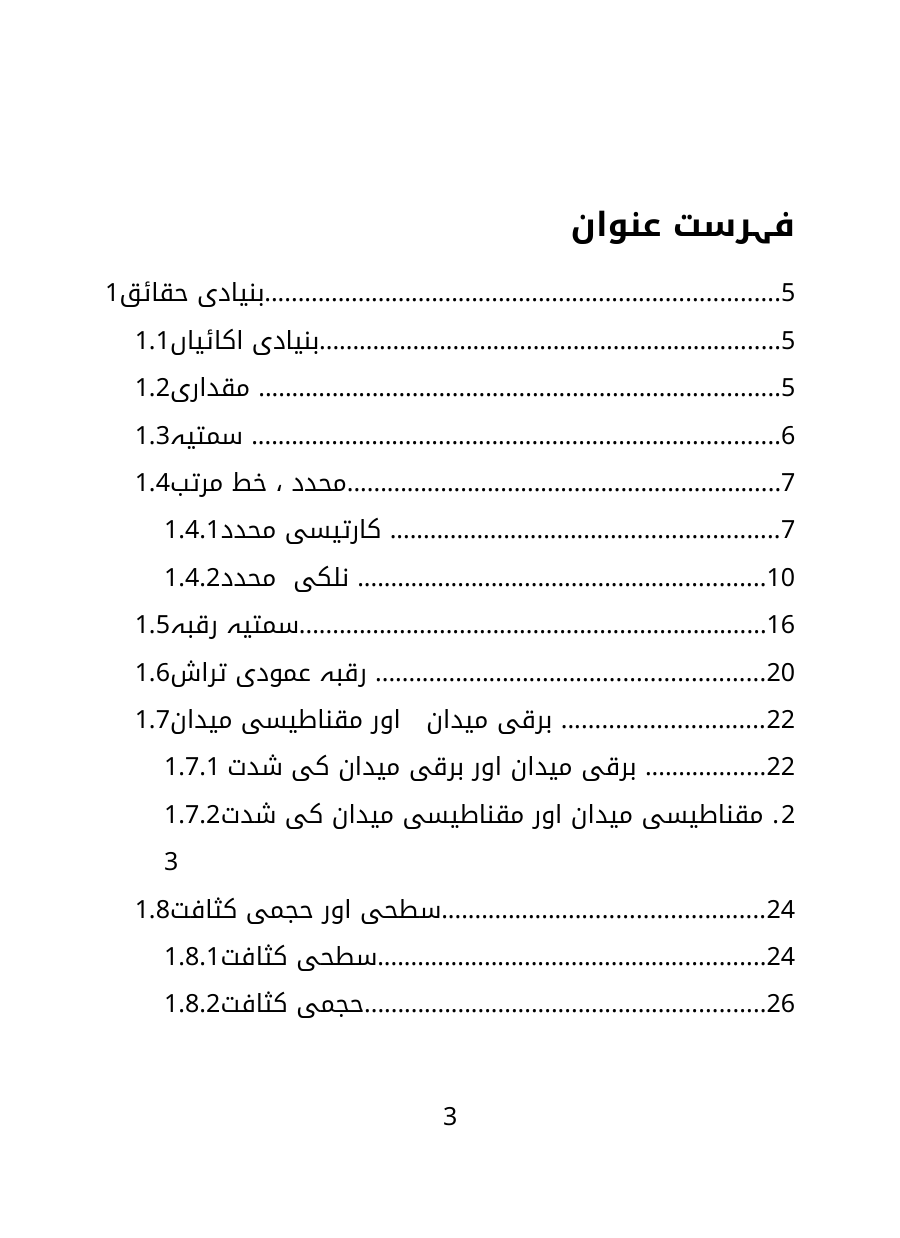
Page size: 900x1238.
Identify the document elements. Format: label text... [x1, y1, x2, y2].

text 1.3سمتیہ 6 [134, 412, 795, 459]
text 1.4.2نلکی محدد 10 [164, 554, 795, 602]
text 1.8.1سطحی کثافت 24 [164, 933, 795, 981]
text 1.8سطحی اور حجمی کثافت 24 [134, 886, 795, 933]
text 1.7.2مقناطیسی میدان اور مقناطیسی میدان کی شدت 23 [164, 791, 795, 886]
text 1.7برقی میدان اور مقناطیسی میدان 22 [134, 696, 795, 744]
text 1.4محدد ، خط مرتب 7 [134, 459, 795, 507]
text 1.6رقبہ عمودی تراش 20 [134, 649, 795, 696]
text 1بنیادی حقائق 5 [105, 270, 795, 317]
text 1.4.1کارتیسی محدد 7 [164, 507, 795, 554]
text 1.5سمتیہ رقبہ 16 [134, 602, 795, 649]
text 1.2مقداری 5 [134, 364, 795, 412]
subtitle فہرست عنوان [105, 194, 795, 257]
text 1.8.2حجمی کثافت 26 [164, 981, 795, 1028]
text 1.7.1 برقی میدان اور برقی میدان کی شدت 22 [164, 744, 795, 791]
text 1.1بنیادی اکائیاں 5 [134, 317, 795, 364]
